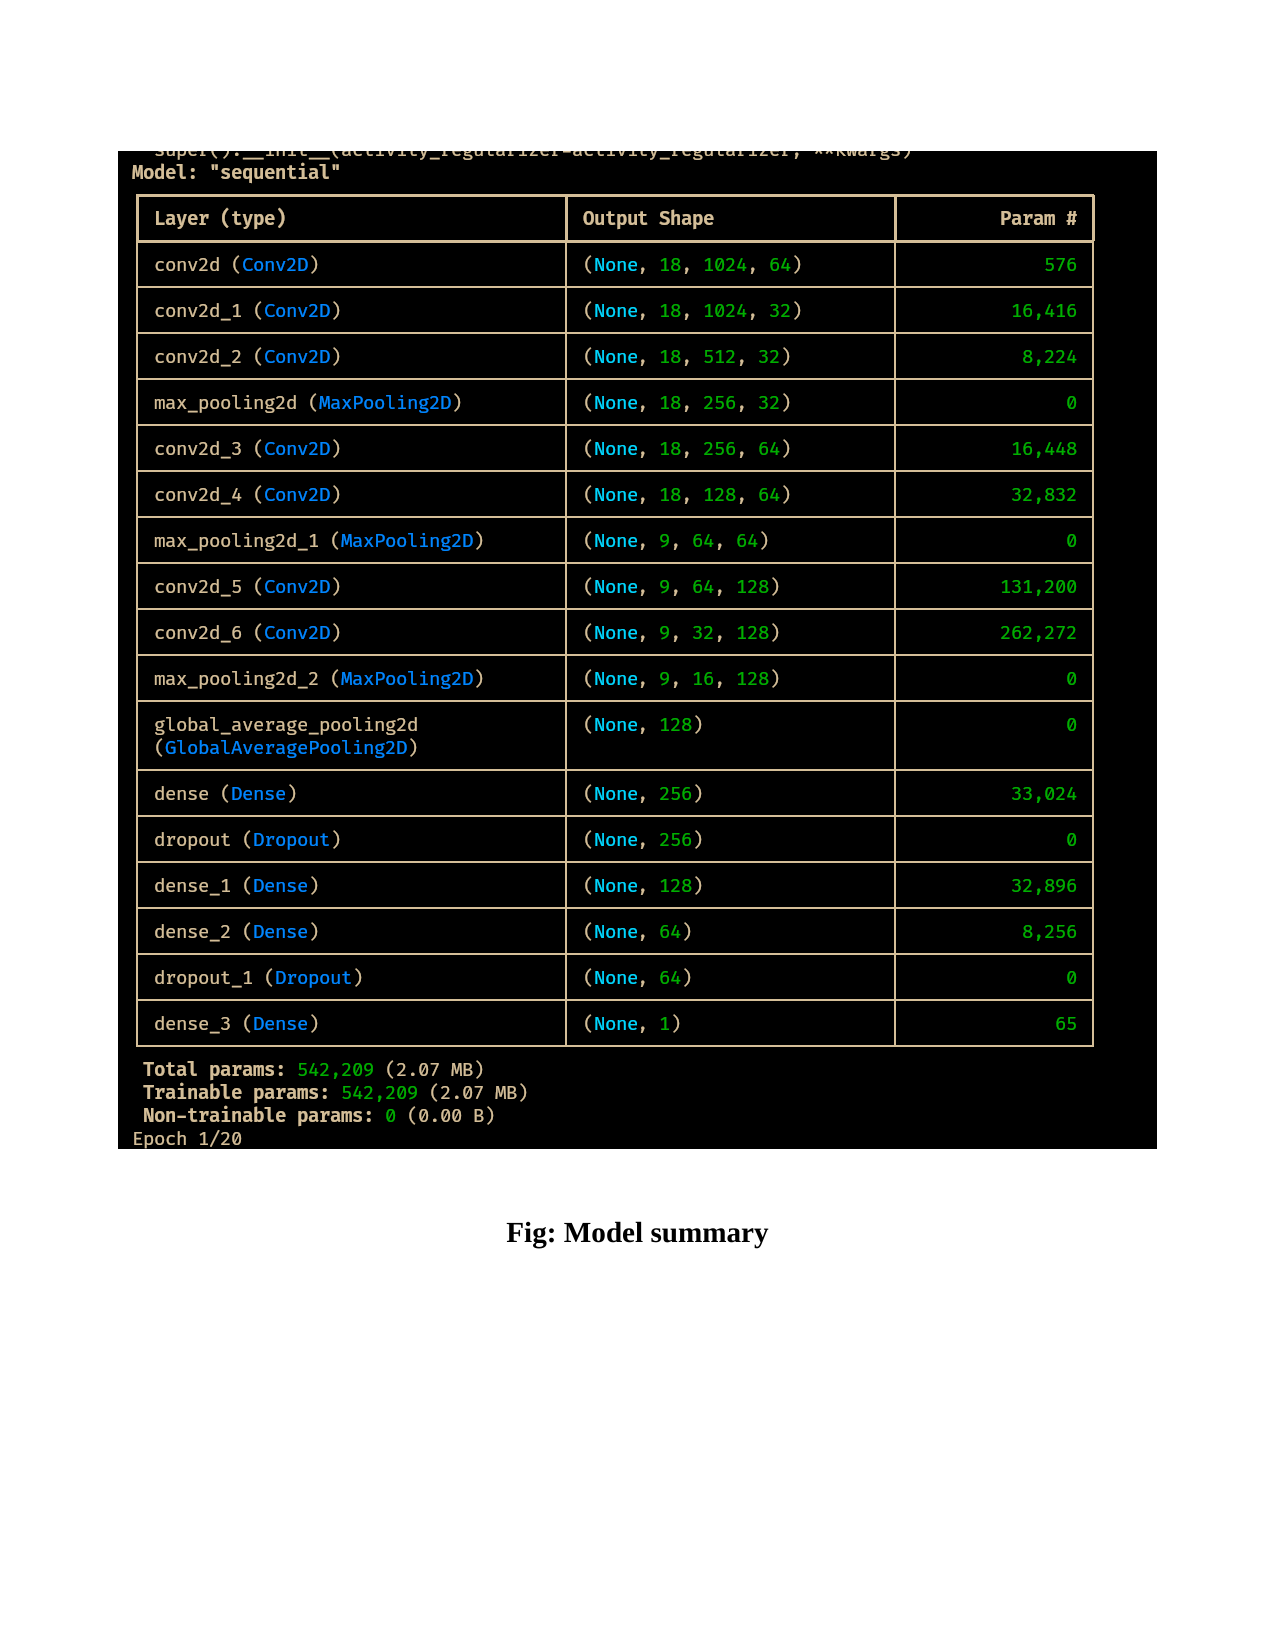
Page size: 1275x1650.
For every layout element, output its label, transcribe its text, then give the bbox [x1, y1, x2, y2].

text Fig: Model summary [118, 1216, 1157, 1249]
picture [118, 151, 1157, 1149]
